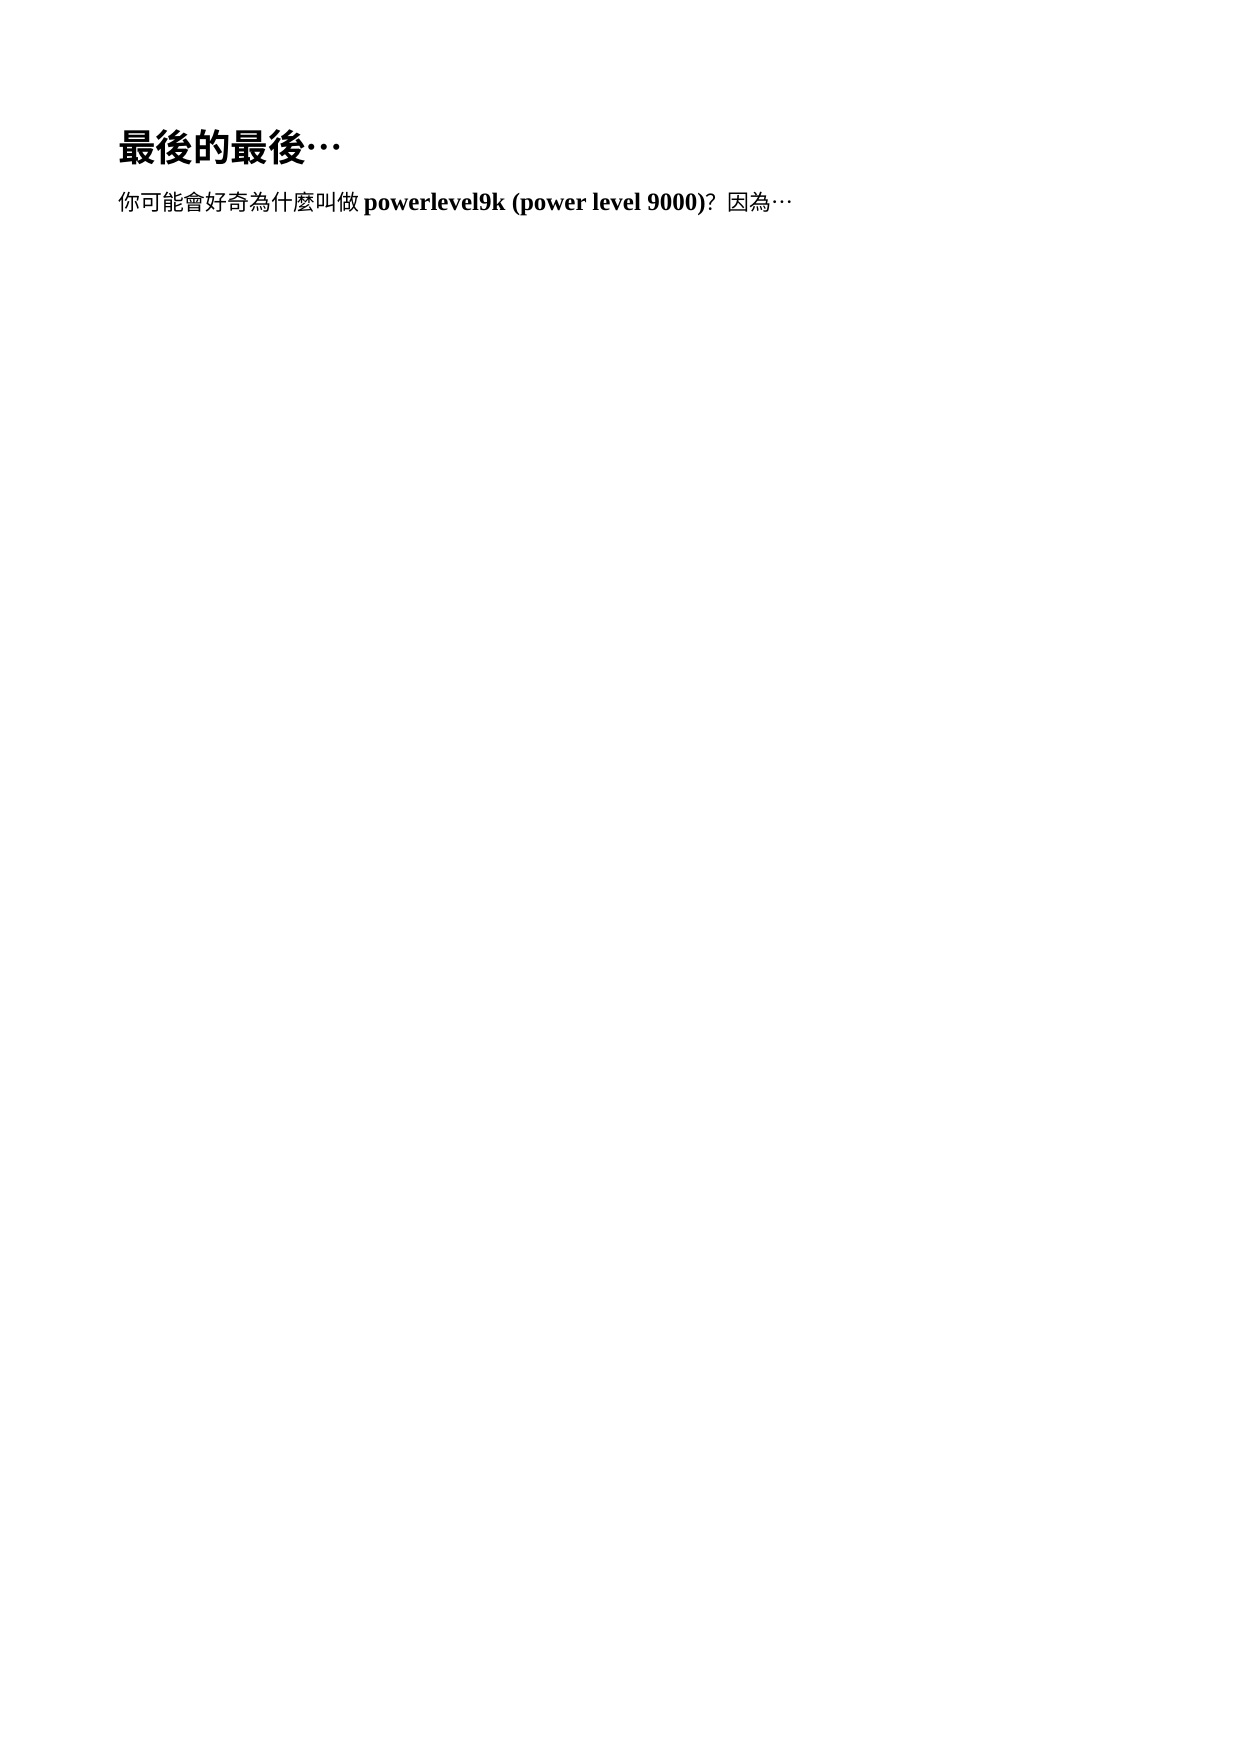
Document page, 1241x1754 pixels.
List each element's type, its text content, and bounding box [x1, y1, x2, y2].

subtitle 最後的最後… [118, 118, 1122, 172]
text 你可能會好奇為什麼叫做 powerlevel9k (power level 9000)？因為… [118, 185, 1122, 217]
